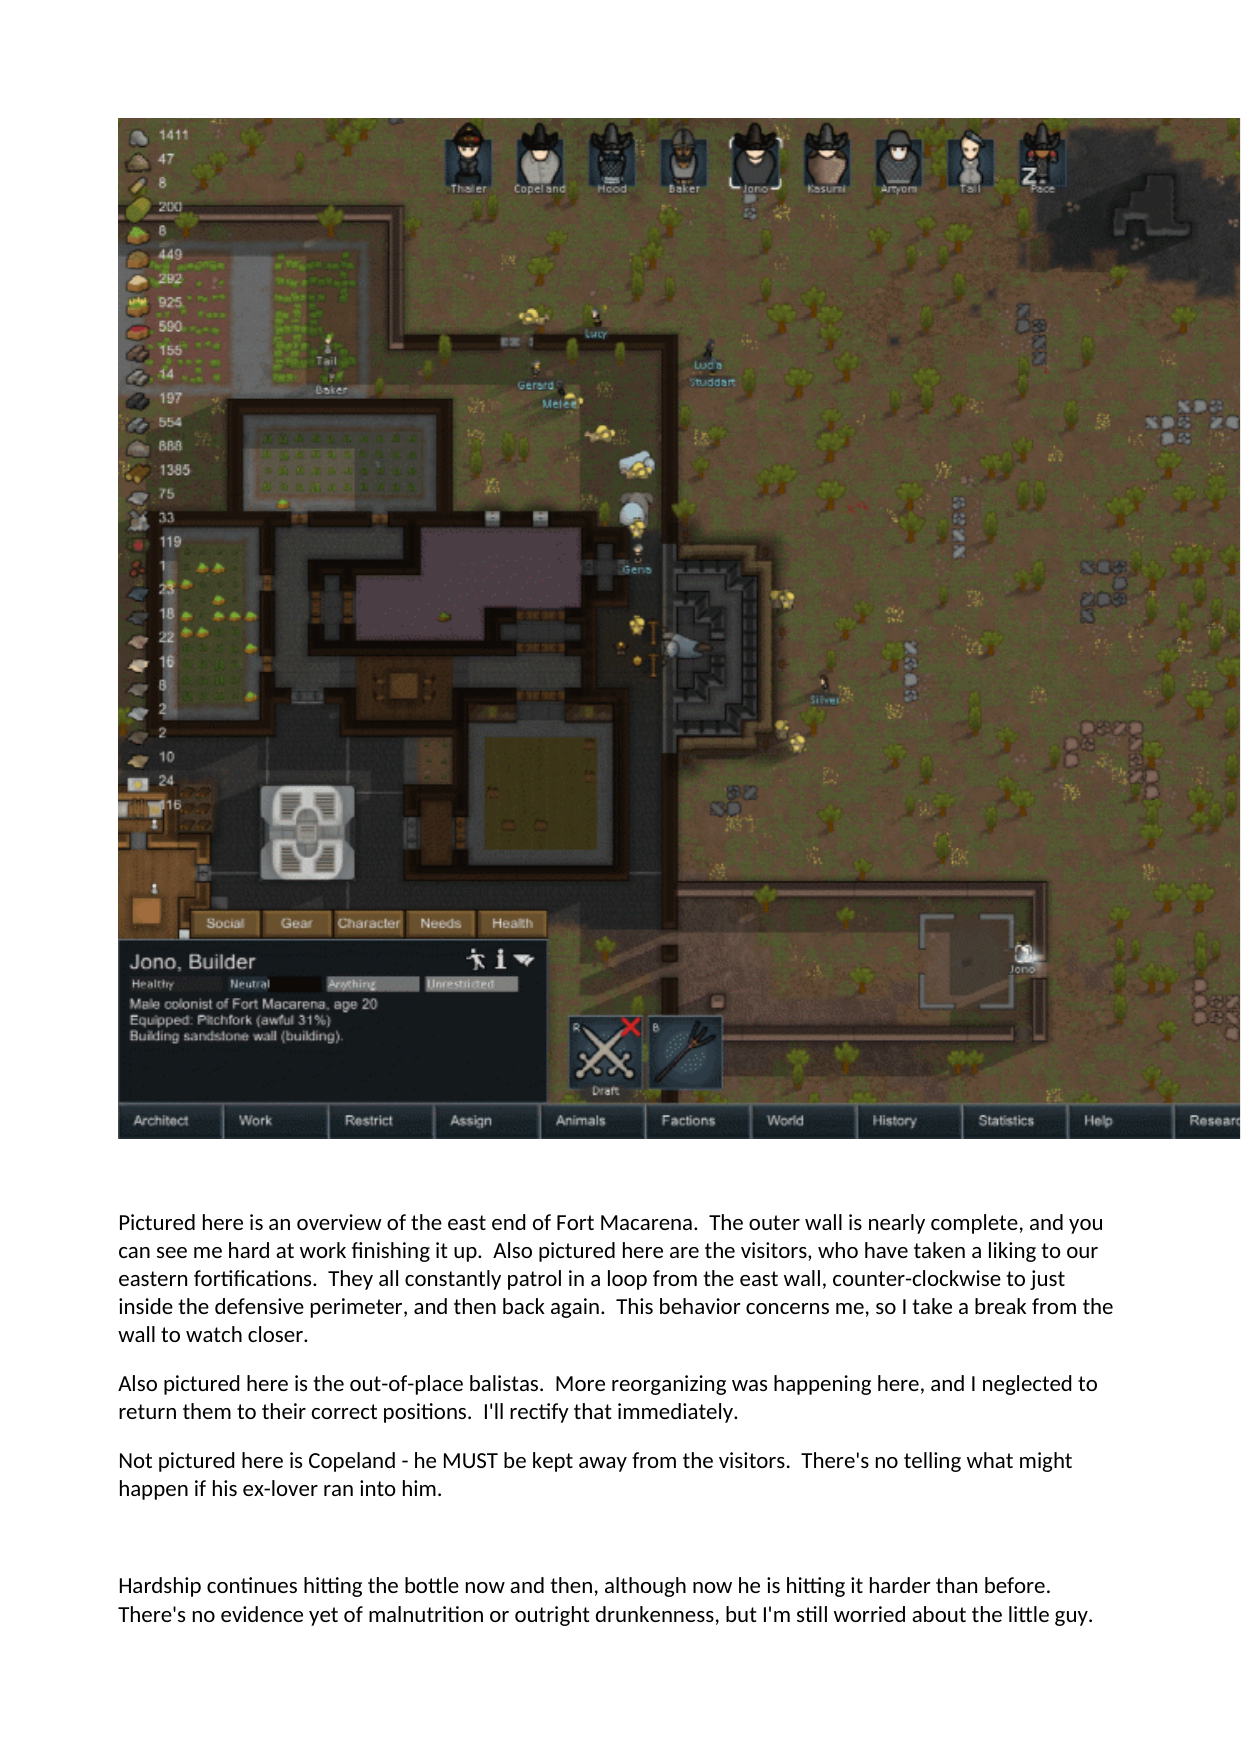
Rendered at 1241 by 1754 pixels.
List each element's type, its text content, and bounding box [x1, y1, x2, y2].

text Also pictured here is the out-of-place balistas. More reorganizing was happening here, and I neglected to return them to their correct positions. I'll rectify that immediately. [118, 1369, 1122, 1425]
text Hardship continues hitting the bottle now and then, although now he is hitting it harder than before. There's no evidence yet of malnutrition or outright drunkenness, but I'm still worried about the little guy. [118, 1572, 1122, 1628]
text Pictured here is an overview of the east end of Fort Macarena. The outer wall is nearly complete, and you can see me hard at work finishing it up. Also pictured here are the visitors, who have taken a liking to our eastern fortifications. They all constantly patrol in a loop from the east wall, counter-clockwise to just inside the defensive perimeter, and then back again. This behavior concerns me, so I take a break from the wall to watch closer. [118, 1208, 1122, 1348]
text Not pictured here is Copeland - he MUST be kept away from the visitors. There's no telling what might happen if his ex-lover ran into him. [118, 1446, 1122, 1502]
